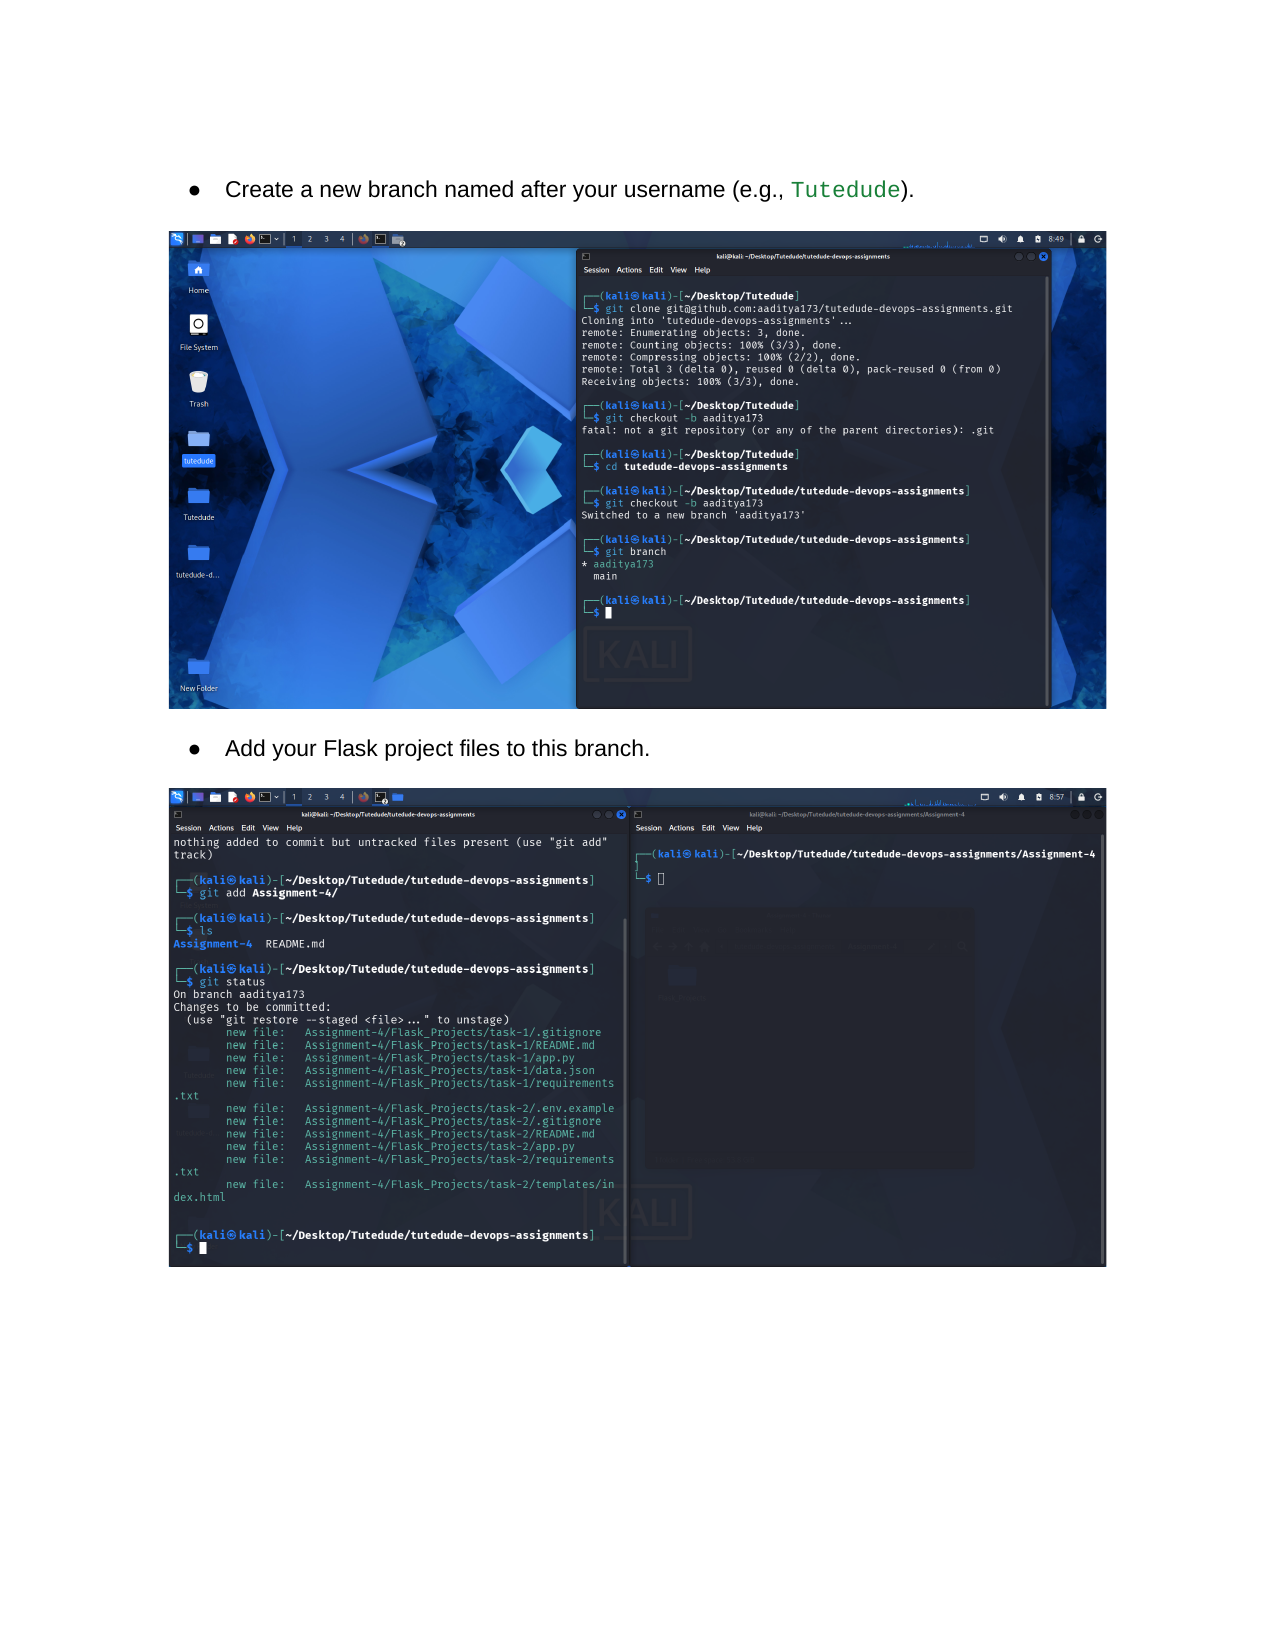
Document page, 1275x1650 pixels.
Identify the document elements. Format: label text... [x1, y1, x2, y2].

picture [168, 231, 1107, 709]
list Add your Flask project files to this branch. [187, 735, 1125, 762]
list Create a new branch named after your username (e.g., Tutedude). [187, 176, 1125, 205]
picture [168, 788, 1107, 1267]
